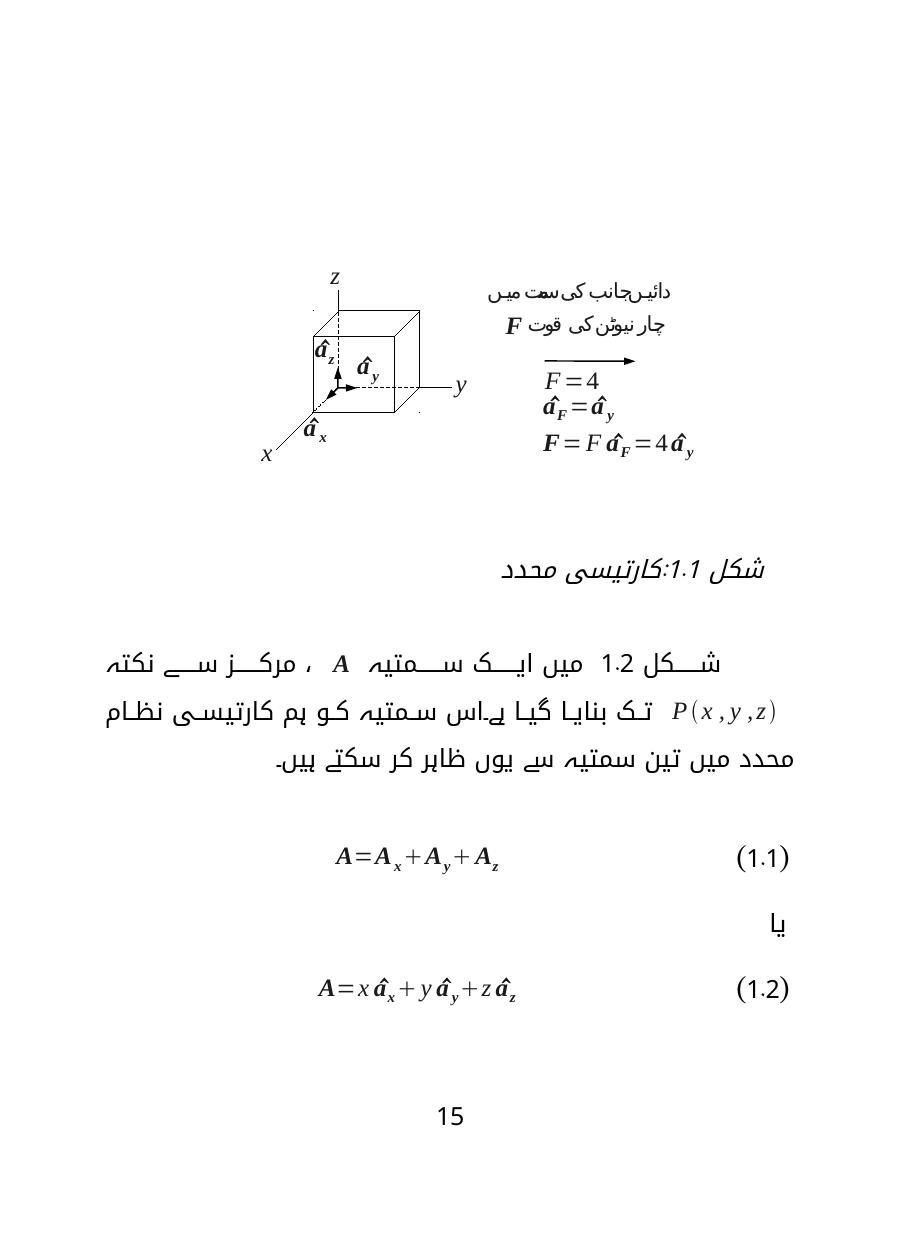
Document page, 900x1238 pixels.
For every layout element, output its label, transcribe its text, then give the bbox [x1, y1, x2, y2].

table_header [105, 961, 718, 1032]
text شکل 1.2 میں ایک سمتیہ، مرکز سے نکتہ تک بنایا گیا ہے۔اس سمتیہ کو ہم کارتیسی نظام محدد میں تین سمتیہ سے یوں ظاہر کر سکتے ہیں۔ [105, 641, 795, 783]
text شکل 1.1:کارتیسی محدد [137, 181, 763, 594]
table_header (1.1) [718, 829, 795, 901]
text یا [105, 901, 795, 948]
table_header [105, 829, 718, 901]
table_header (1.2) [718, 961, 795, 1032]
